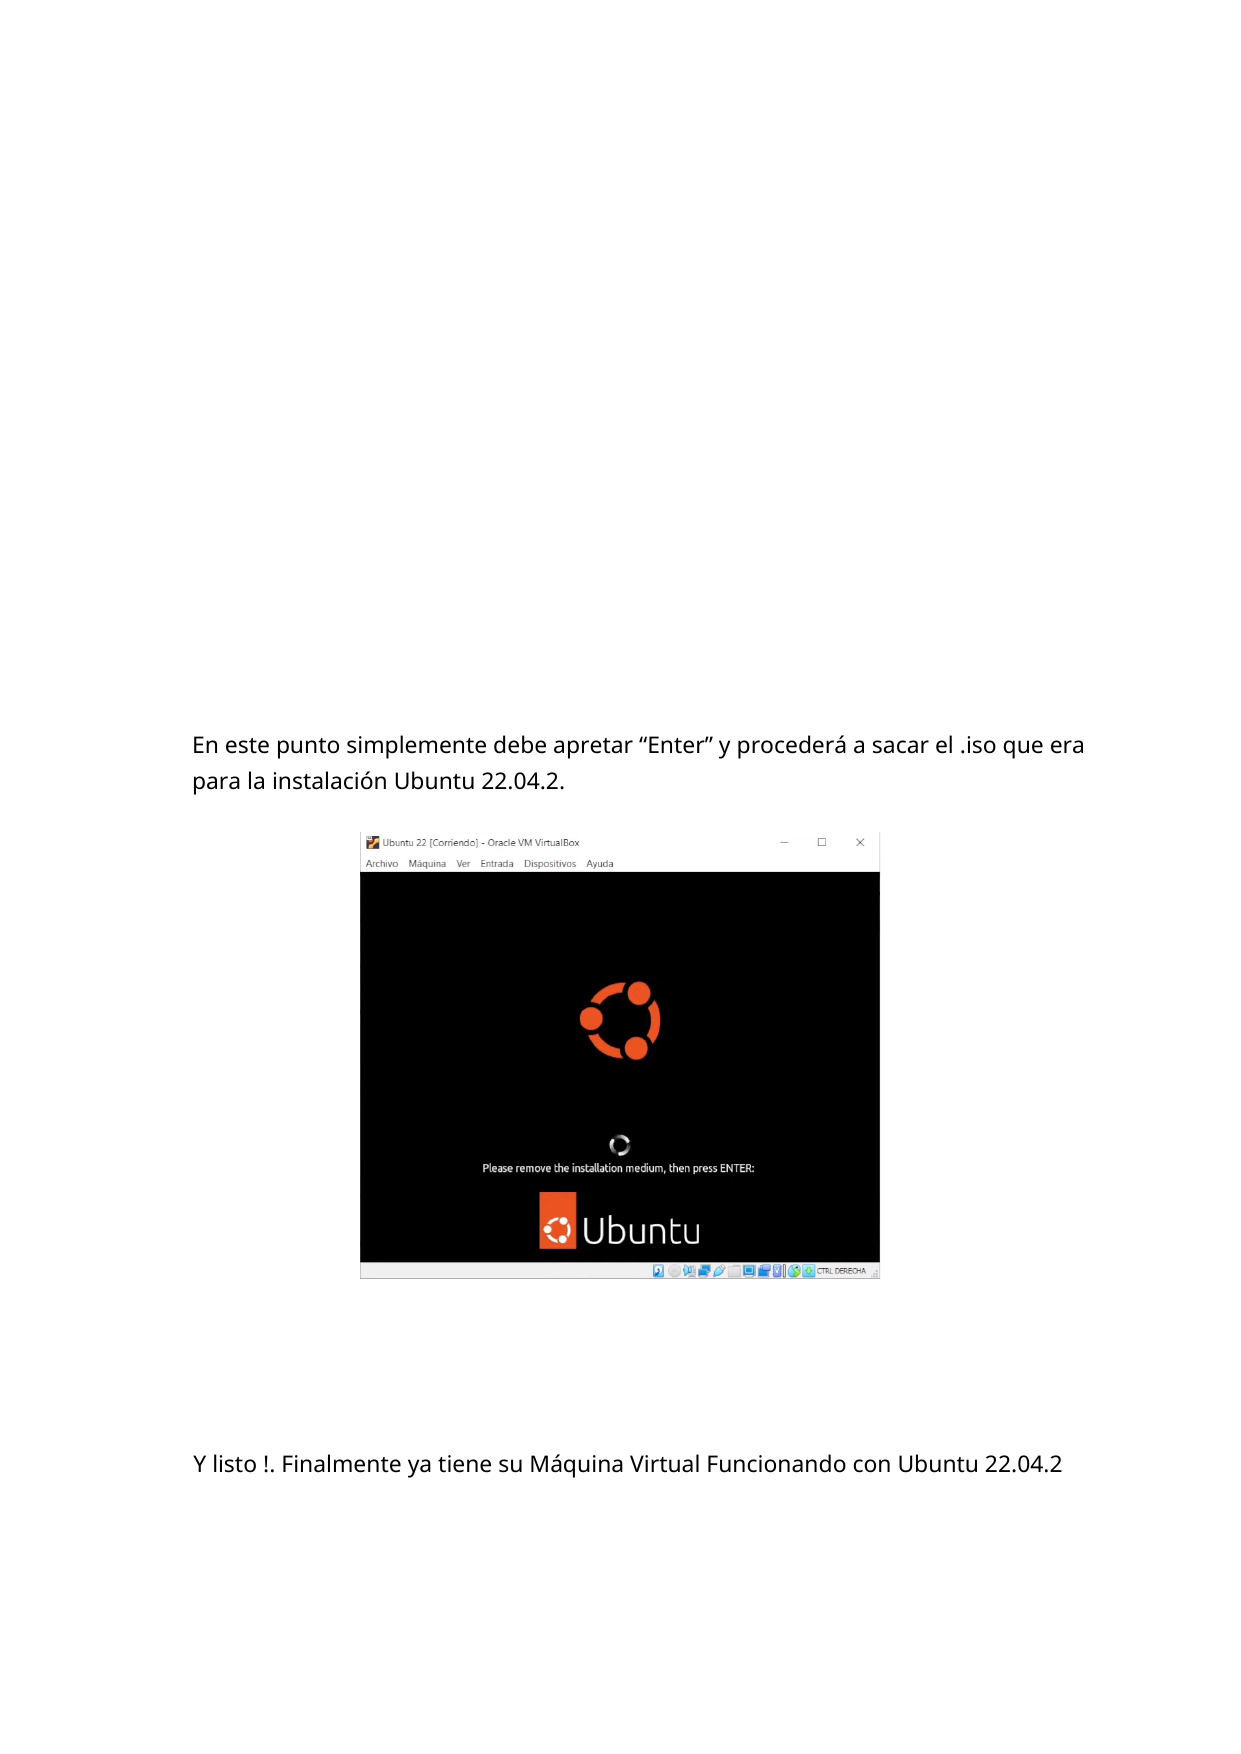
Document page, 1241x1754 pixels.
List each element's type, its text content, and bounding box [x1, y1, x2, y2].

text En este punto simplemente debe apretar “Enter” y procederá a sacar el .iso que era para la instalación Ubuntu 22.04.2. [192, 729, 1122, 796]
text Y listo !. Finalmente ya tiene su Máquina Virtual Funcionando con Ubuntu 22.04.2 [193, 1448, 1122, 1479]
picture [360, 832, 881, 1279]
